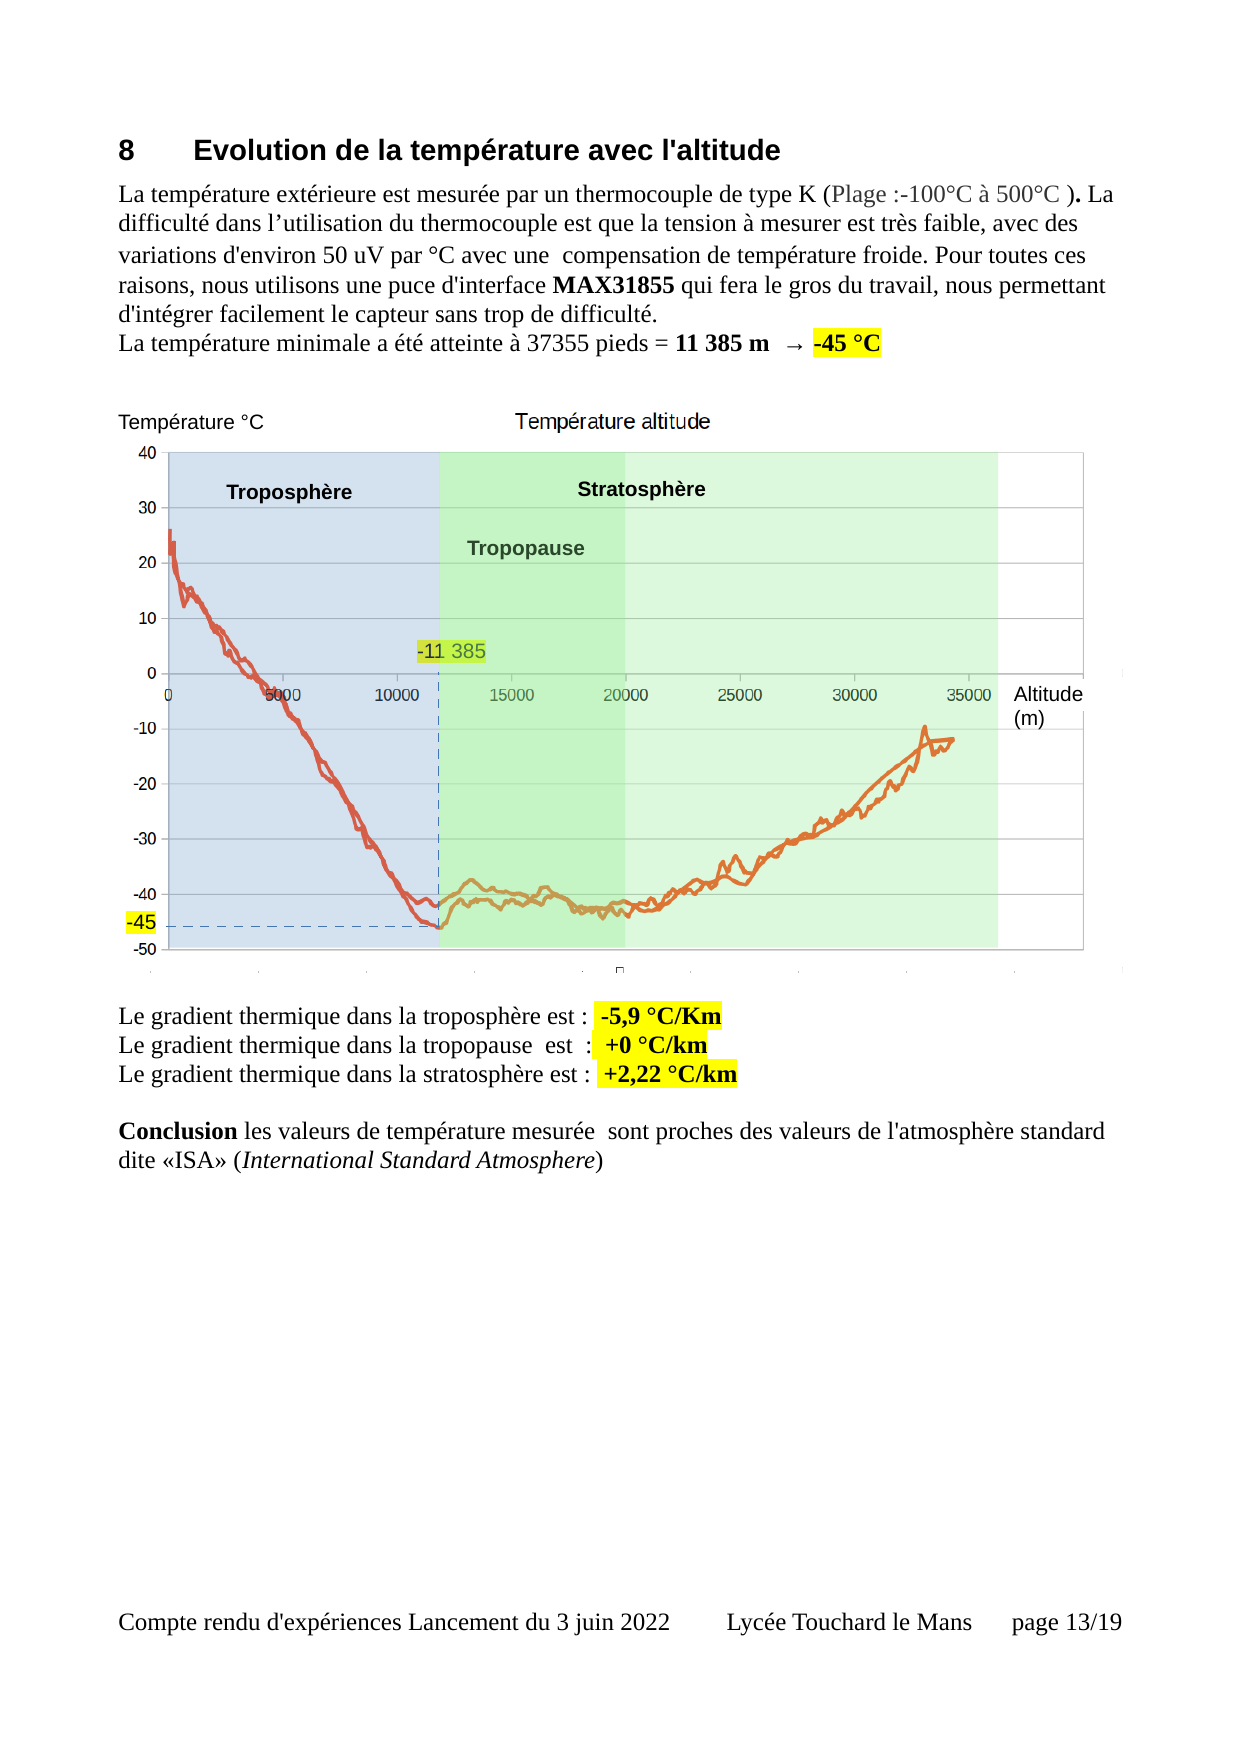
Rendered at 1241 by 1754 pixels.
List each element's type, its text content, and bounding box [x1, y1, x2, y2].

text La température minimale a été atteinte à 37355 pieds = 11 385 m → -45 °C [118, 328, 1122, 357]
text Le gradient thermique dans la stratosphère est : +2,22 °C/km [118, 1059, 1122, 1088]
text Le gradient thermique dans la tropopause est : +0 °C/km [118, 1030, 1122, 1059]
text Le gradient thermique dans la troposphère est : -5,9 °C/Km [118, 1001, 1122, 1030]
text La température extérieure est mesurée par un thermocouple de type K (Plage :-100°C à 500°C ). La difficulté dans l’utilisation du thermocouple est que la tension à mesurer est très faible, avec des variations d'environ 50 uV par °C avec une compensation de température froide. Pour toutes ces raisons, nous utilisons une puce d'interface MAX31855 qui fera le gros du travail, nous permettant d'intégrer facilement le capteur sans trop de difficulté. [118, 179, 1122, 328]
picture [118, 385, 1123, 973]
text Conclusion les valeurs de température mesurée sont proches des valeurs de l'atmosphère standard dite «ISA» (International Standard Atmosphere) [118, 1116, 1122, 1174]
subtitle Evolution de la température avec l'altitude [118, 133, 1122, 166]
